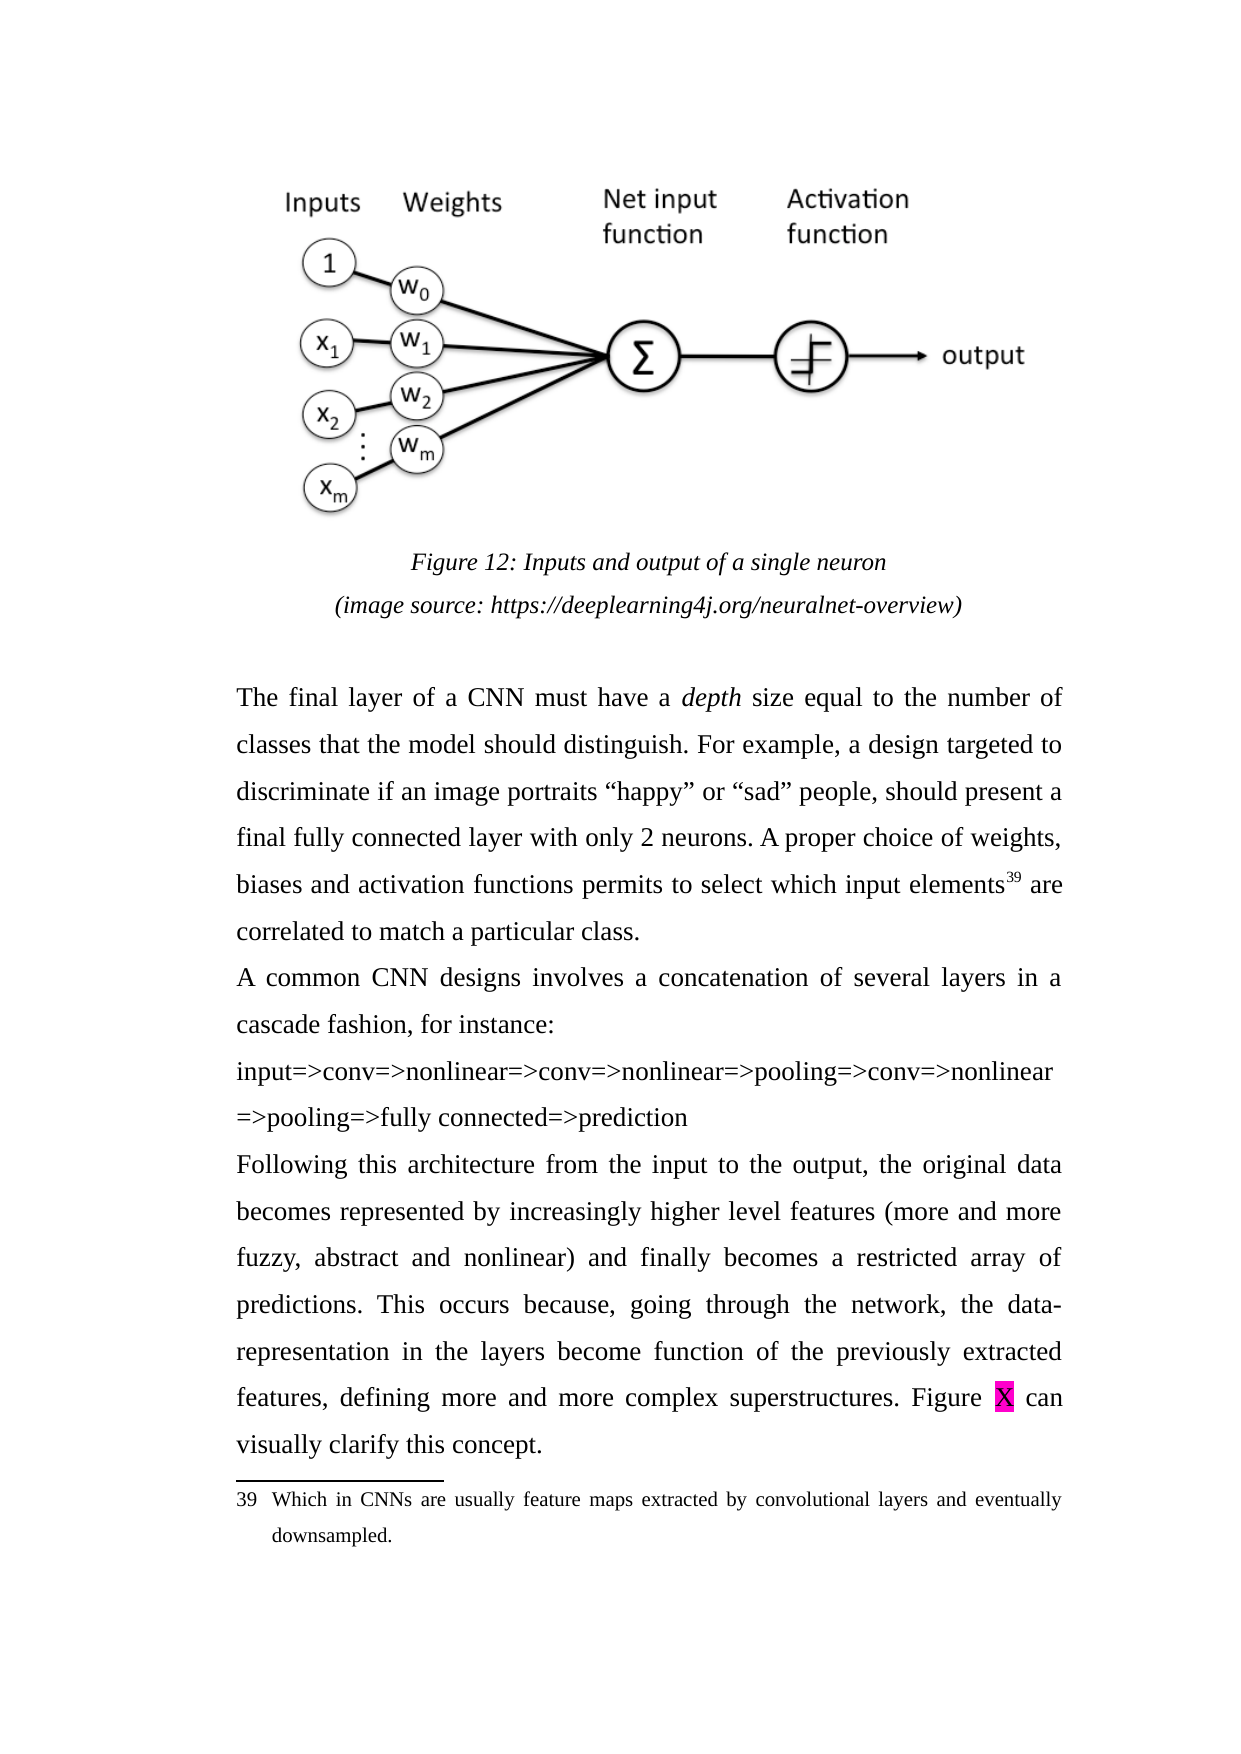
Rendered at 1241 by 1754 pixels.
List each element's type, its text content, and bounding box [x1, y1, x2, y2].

text The final layer of a CNN must have a depth size equal to the number of classes that the model should distinguish. For example, a design targeted to discriminate if an image portraits “happy” or “sad” people, should present a final fully connected layer with only 2 neurons. A proper choice of weights, biases and activation functions permits to select which input elements are correlated to match a particular class. [236, 681, 1063, 946]
text input=>conv=>nonlinear=>conv=>nonlinear=>pooling=>conv=>nonlinear=>pooling=>fully connected=>prediction [236, 1054, 1063, 1132]
picture [265, 160, 1034, 533]
text Following this architecture from the input to the output, the original data becomes represented by increasingly higher level features (more and more fuzzy, abstract and nonlinear) and finally becomes a restricted array of predictions. This occurs because, going through the network, the data-representation in the layers become function of the previously extracted features, defining more and more complex superstructures. Figure X can visually clarify this concept. [236, 1148, 1063, 1459]
text A common CNN designs involves a concatenation of several layers in a cascade fashion, for instance: [236, 961, 1063, 1039]
text Figure 12: Inputs and output of a single neuron (image source: https://deeplearning4j.org/neuralnet-overview) [266, 533, 1033, 619]
text Which in CNNs are usually feature maps extracted by convolutional layers and eventually downsampled. [236, 1487, 1063, 1547]
